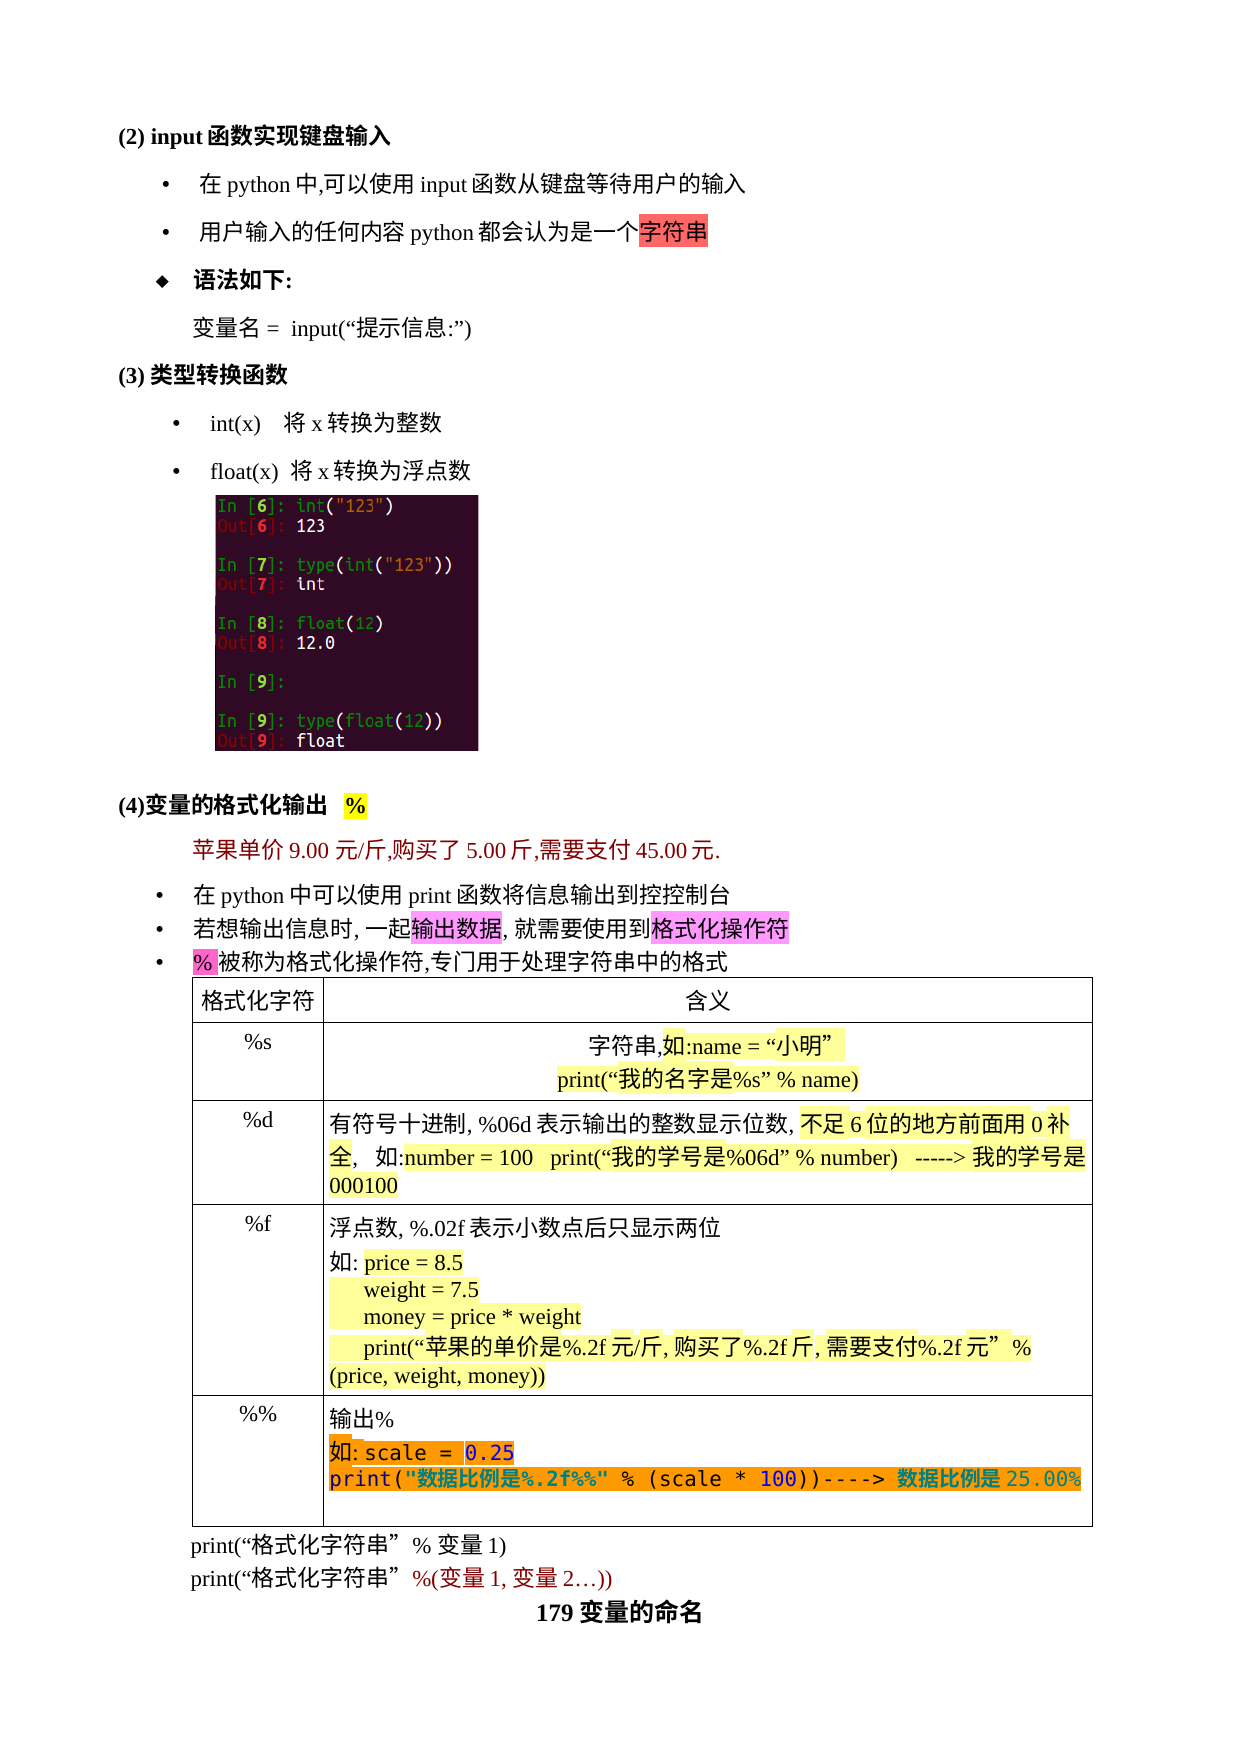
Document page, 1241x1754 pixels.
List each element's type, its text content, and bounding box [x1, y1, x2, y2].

text print(“格式化字符串”%(变量1, 变量2…)) [118, 1560, 1122, 1593]
list 若想输出信息时, 一起输出数据, 就需要使用到格式化操作符 [156, 911, 1122, 944]
picture [215, 495, 479, 751]
table_header 含义 [324, 978, 1092, 1022]
text print(“格式化字符串”% 变量1) [118, 1526, 1122, 1560]
table_cell 输出% 如: scale = 0.25 print("数据比例是%.2f%%" % (scale * 100))----> 数据比例是25.00% [324, 1396, 1092, 1526]
text (4)变量的格式化输出 % [118, 787, 1122, 820]
table_cell 浮点数, %.02f表示小数点后只显示两位 如: price = 8.5 weight = 7.5 money = price * weight print(“苹果的单价是%.2f元/斤, 购买了%.2f斤, 需要支付%.2f元”%(price, weight, money)) [324, 1205, 1092, 1394]
table_cell %d [193, 1101, 323, 1204]
list float(x) 将x转换为浮点数 [172, 453, 1122, 486]
list % 被称为格式化操作符,专门用于处理字符串中的格式 [156, 944, 1122, 977]
list 在python中可以使用print函数将信息输出到控控制台 [156, 877, 1122, 911]
text 苹果单价9.00 元/斤,购买了5.00斤,需要支付45.00元. [118, 832, 1122, 866]
table_cell 有符号十进制, %06d表示输出的整数显示位数, 不足6位的地方前面用0补全, 如:number = 100 print(“我的学号是%06d” % number) -----> 我的学号是000100 [324, 1101, 1092, 1204]
list 语法如下: [156, 262, 1122, 295]
text (2) input函数实现键盘输入 [118, 118, 1122, 151]
table_header 格式化字符 [193, 978, 323, 1022]
table_cell %% [193, 1396, 323, 1526]
list int(x) 将x转换为整数 [172, 405, 1122, 438]
text 变量名 = input(“提示信息:”) [118, 309, 1122, 343]
list 在python中,可以使用input函数从键盘等待用户的输入 [162, 166, 1122, 199]
table_cell %s [193, 1023, 323, 1100]
list 用户输入的任何内容python都会认为是一个字符串 [162, 214, 1122, 247]
text 179 变量的命名 [118, 1593, 1122, 1629]
table_cell 字符串,如:name = “小明” print(“我的名字是%s” % name) [324, 1023, 1092, 1100]
table_cell %f [193, 1205, 323, 1394]
text (3) 类型转换函数 [118, 357, 1122, 390]
